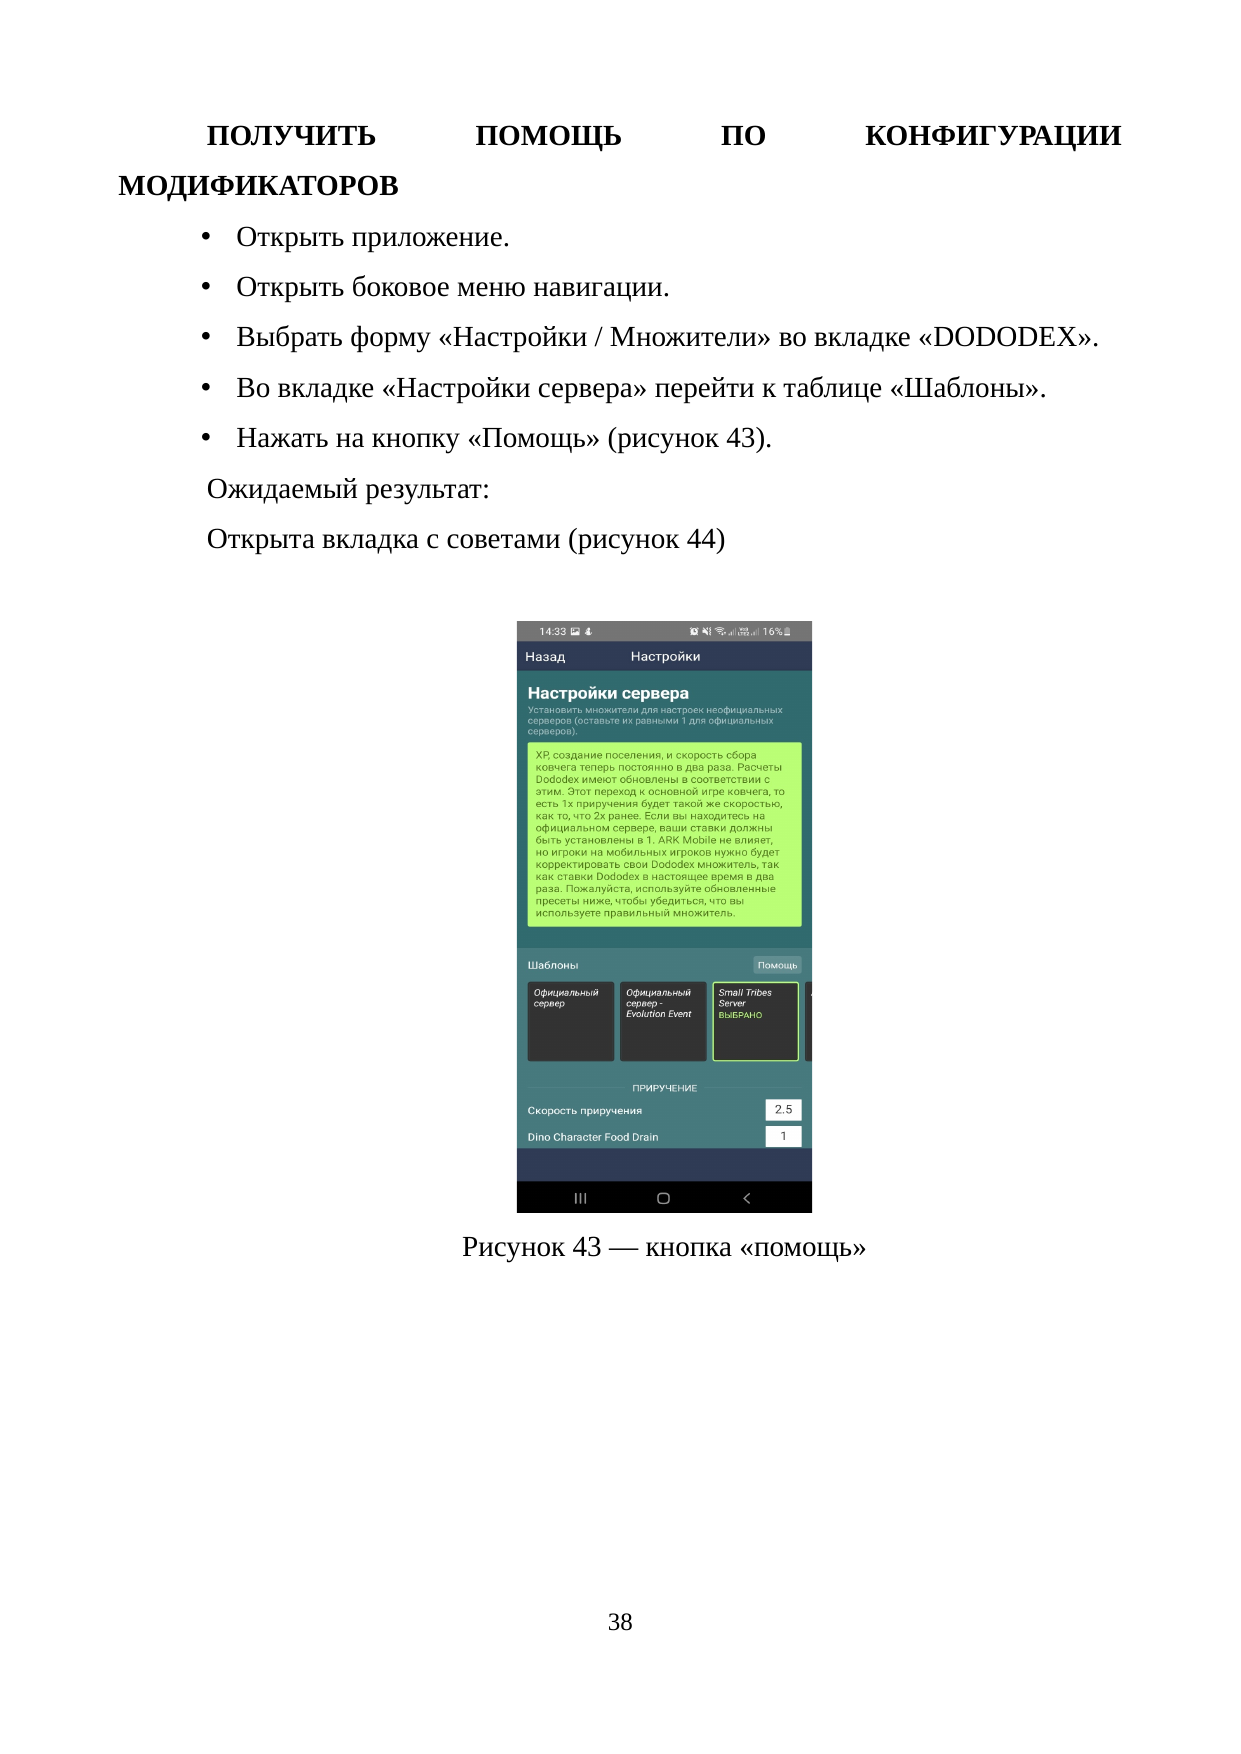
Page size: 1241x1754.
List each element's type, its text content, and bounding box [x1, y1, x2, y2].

list Открыть боковое меню навигации. [201, 269, 1122, 303]
picture [516, 621, 813, 1213]
list ПОЛУЧИТЬ ПОМОЩЬ ПО КОНФИГУРАЦИИ МОДИФИКАТОРОВ [118, 118, 1122, 202]
list Нажать на кнопку «Помощь» (рисунок 43). [201, 420, 1122, 454]
list Во вкладке «Настройки сервера» перейти к таблице «Шаблоны». [201, 370, 1122, 404]
list Выбрать форму «Настройки / Множители» во вкладке «DODODEX». [201, 319, 1122, 353]
list Ожидаемый результат: [118, 471, 1122, 504]
list Открыта вкладка с советами (рисунок 44) [118, 521, 1122, 555]
list Открыть приложение. [201, 219, 1122, 252]
list Рисунок 43 — кнопка «помощь» [118, 1229, 1122, 1263]
